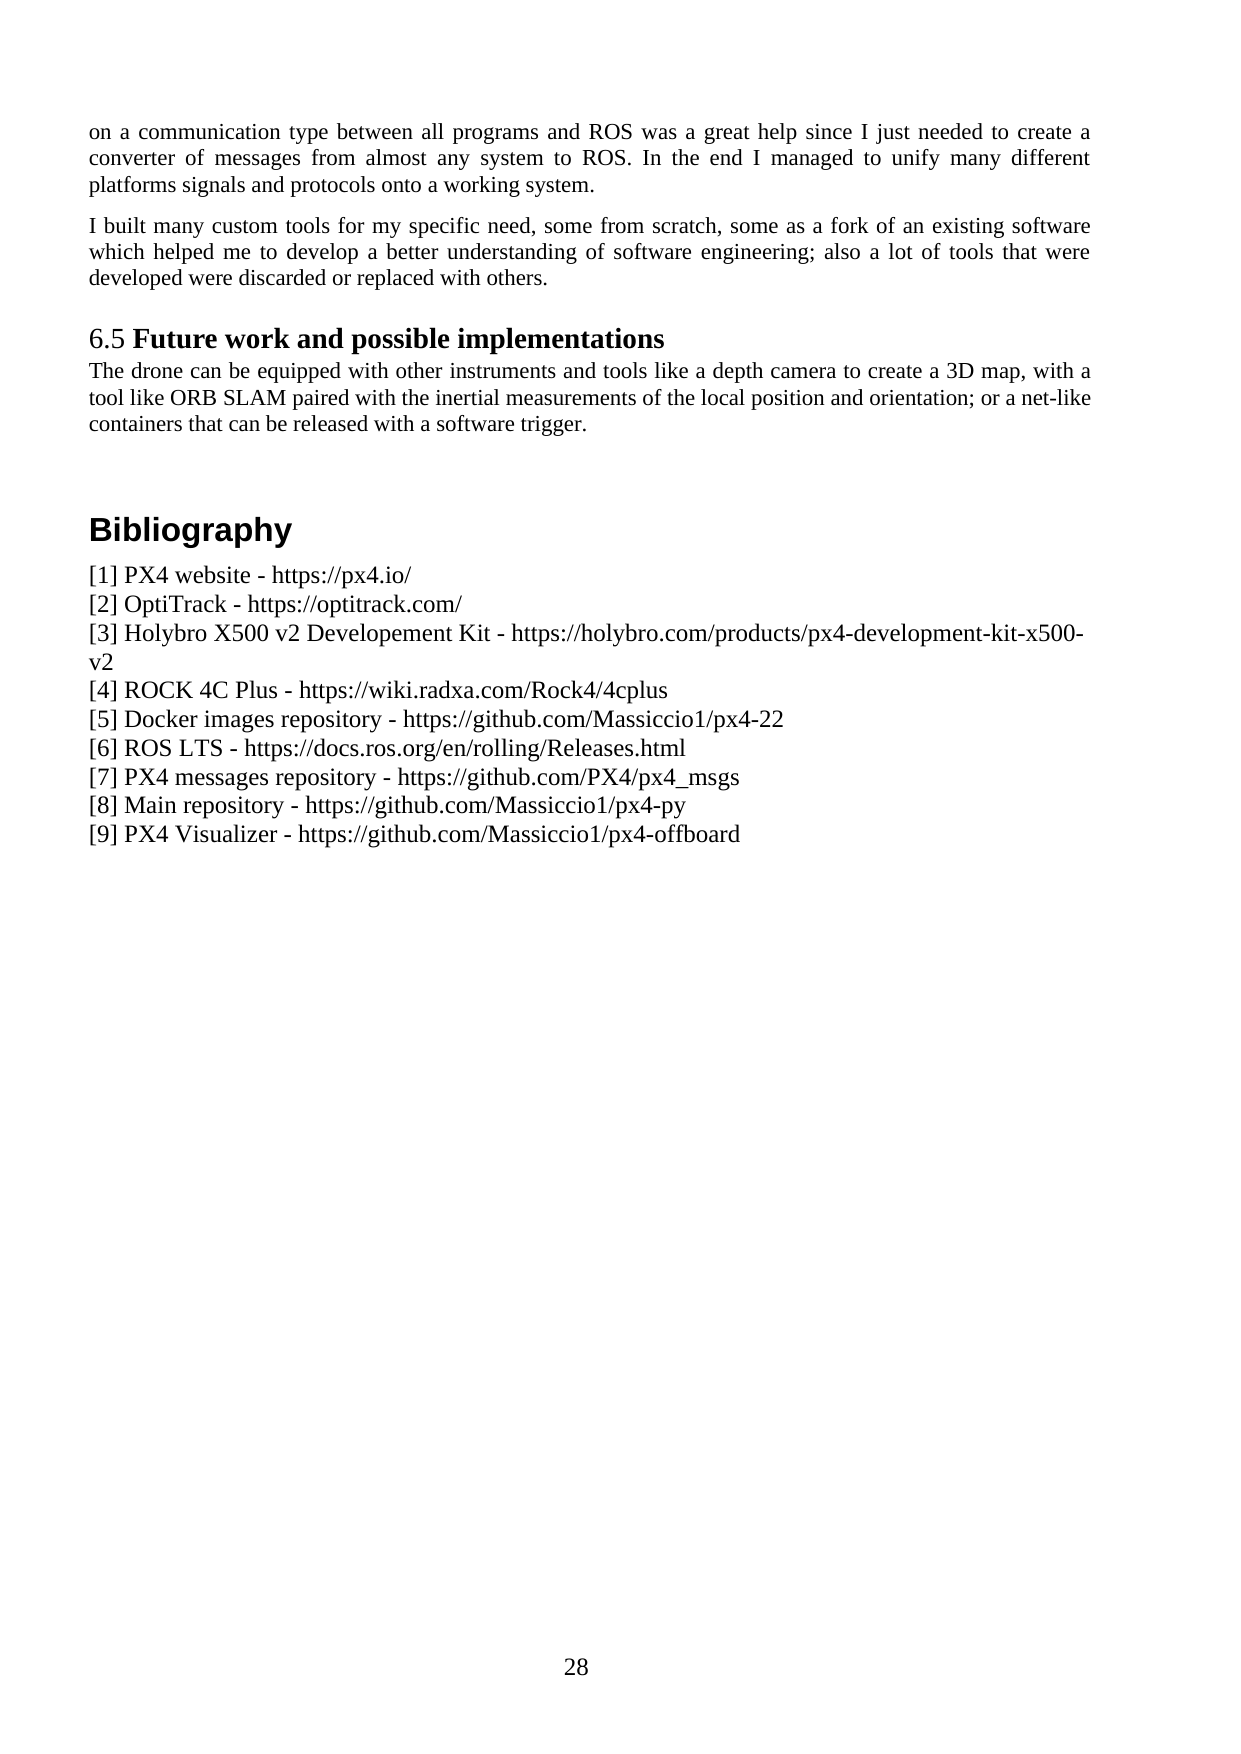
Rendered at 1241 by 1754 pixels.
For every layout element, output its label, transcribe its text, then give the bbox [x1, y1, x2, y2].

subtitle Bibliography [88, 509, 1093, 548]
list on a communication type between all programs and ROS was a great help since I just needed to create a converter of messages from almost any system to ROS. In the end I managed to unify many different platforms signals and protocols onto a working system. [32, 118, 1093, 197]
text [9] PX4 Visualizer - https://github.com/Massiccio1/px4-offboard [88, 819, 1093, 848]
text [1] PX4 website - https://px4.io/ [88, 561, 1093, 589]
list I built many custom tools for my specific need, some from scratch, some as a fork of an existing software which helped me to develop a better understanding of software engineering; also a lot of tools that were developed were discarded or replaced with others. [32, 212, 1093, 291]
subtitle 6.5 Future work and possible implementations [88, 321, 1093, 354]
text [5] Docker images repository - https://github.com/Massiccio1/px4-22 [88, 704, 1093, 733]
text [6] ROS LTS - https://docs.ros.org/en/rolling/Releases.html [88, 733, 1093, 762]
list The drone can be equipped with other instruments and tools like a depth camera to create a 3D map, with a tool like ORB SLAM paired with the inertial measurements of the local position and orientation; or a net-like containers that can be released with a software trigger. [88, 357, 1093, 436]
text [2] OptiTrack - https://optitrack.com/ [88, 589, 1093, 618]
text [8] Main repository - https://github.com/Massiccio1/px4-py [88, 791, 1093, 819]
text [3] Holybro X500 v2 Developement Kit - https://holybro.com/products/px4-development-kit-x500-v2 [88, 618, 1093, 676]
text [7] PX4 messages repository - https://github.com/PX4/px4_msgs [88, 762, 1093, 791]
text [4] ROCK 4C Plus - https://wiki.radxa.com/Rock4/4cplus [88, 676, 1093, 704]
